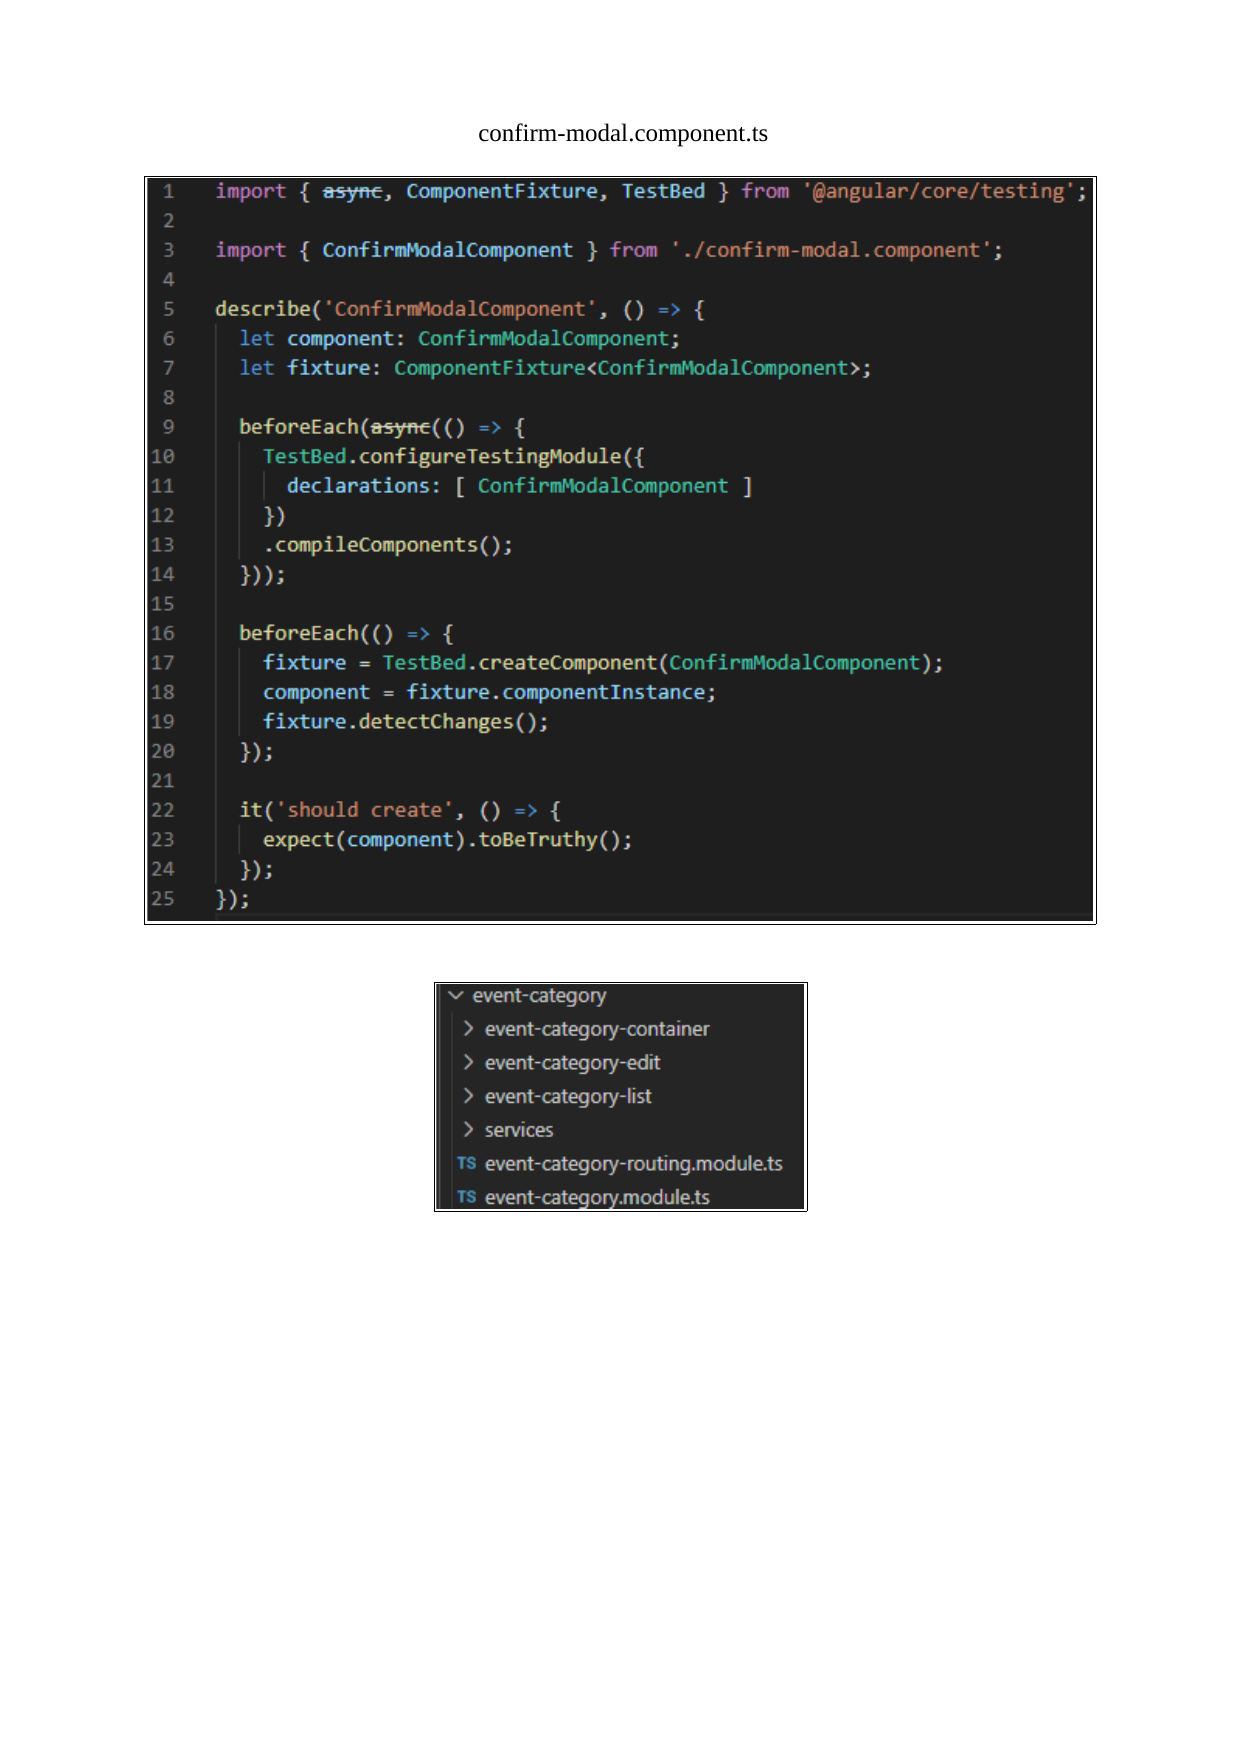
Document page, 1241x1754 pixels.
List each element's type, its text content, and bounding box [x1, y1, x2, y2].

text confirm-modal.component.ts [118, 118, 1122, 147]
picture [436, 984, 804, 1209]
picture [147, 178, 1093, 921]
